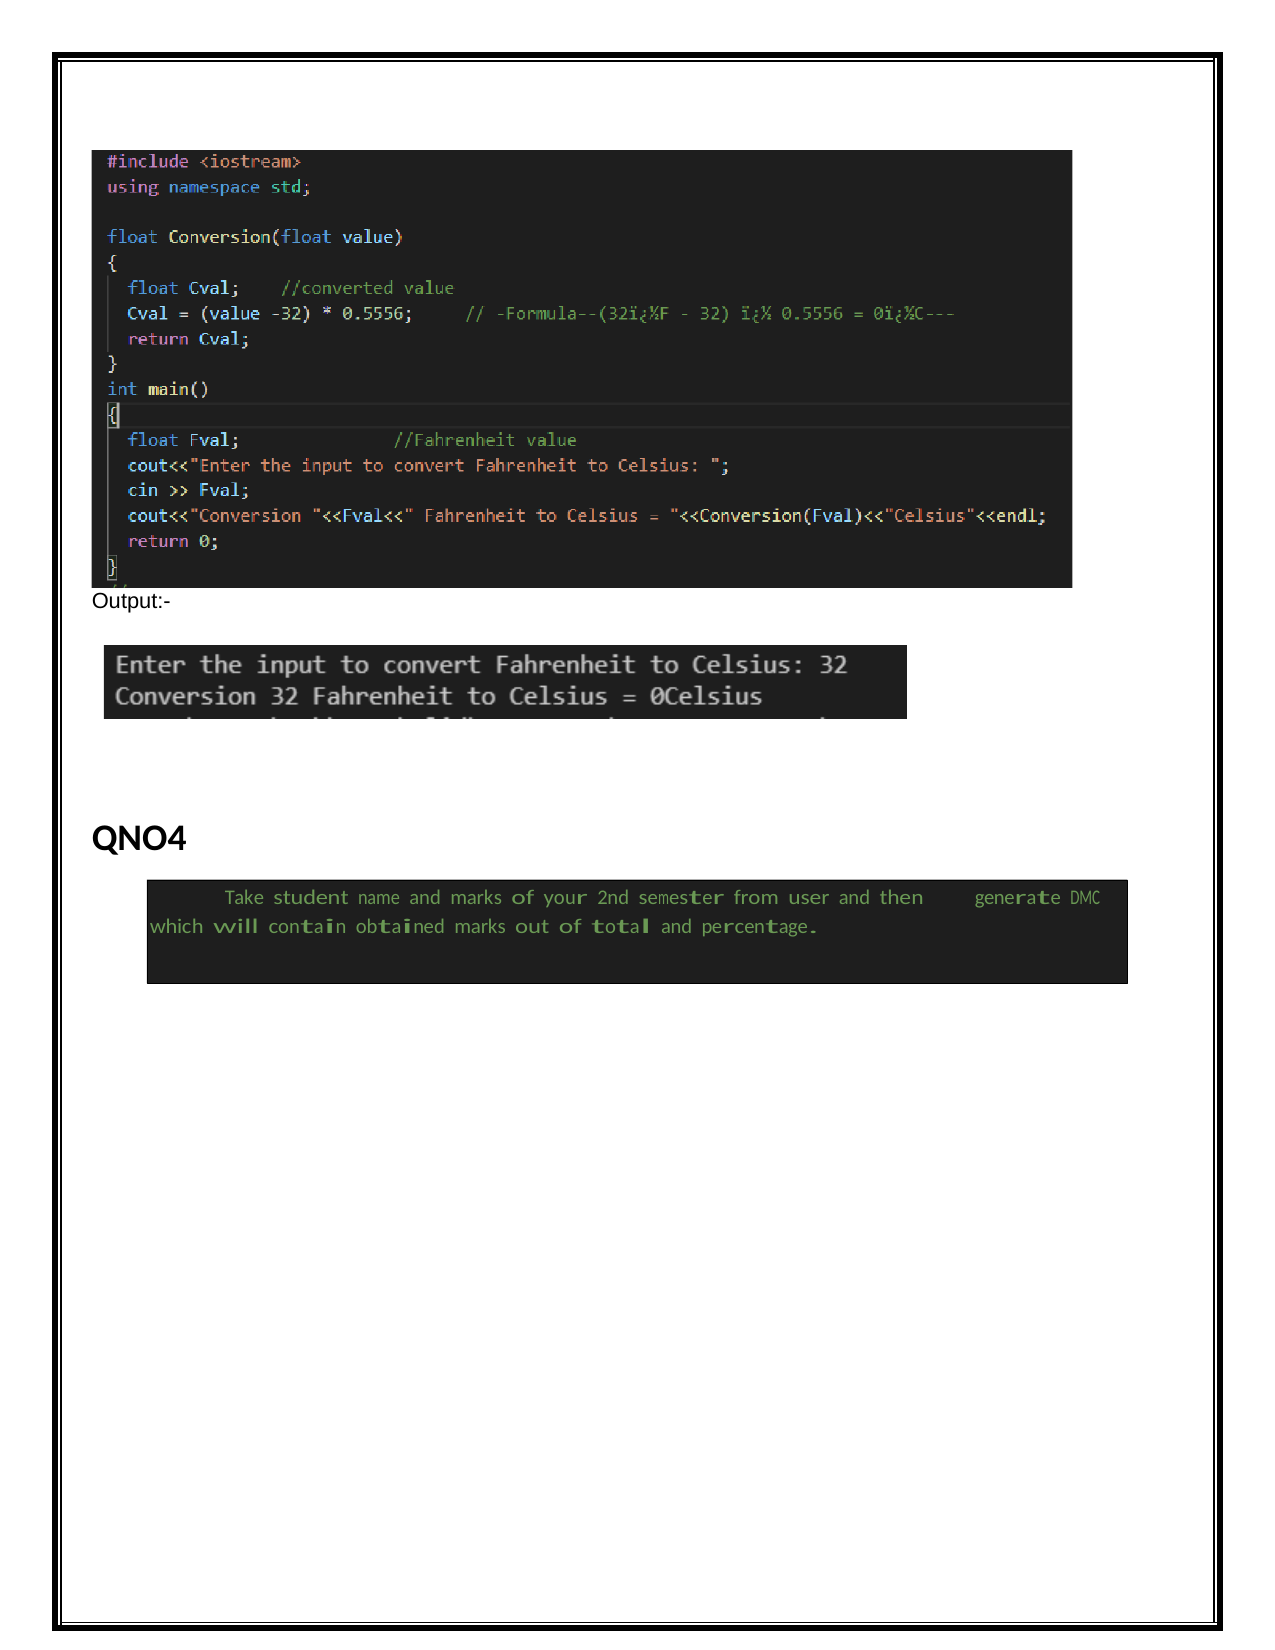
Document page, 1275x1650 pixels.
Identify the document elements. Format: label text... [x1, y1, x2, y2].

text Output:- [92, 587, 1204, 613]
picture [103, 645, 907, 719]
picture [91, 150, 1073, 588]
subtitle QNO4 [92, 814, 283, 859]
